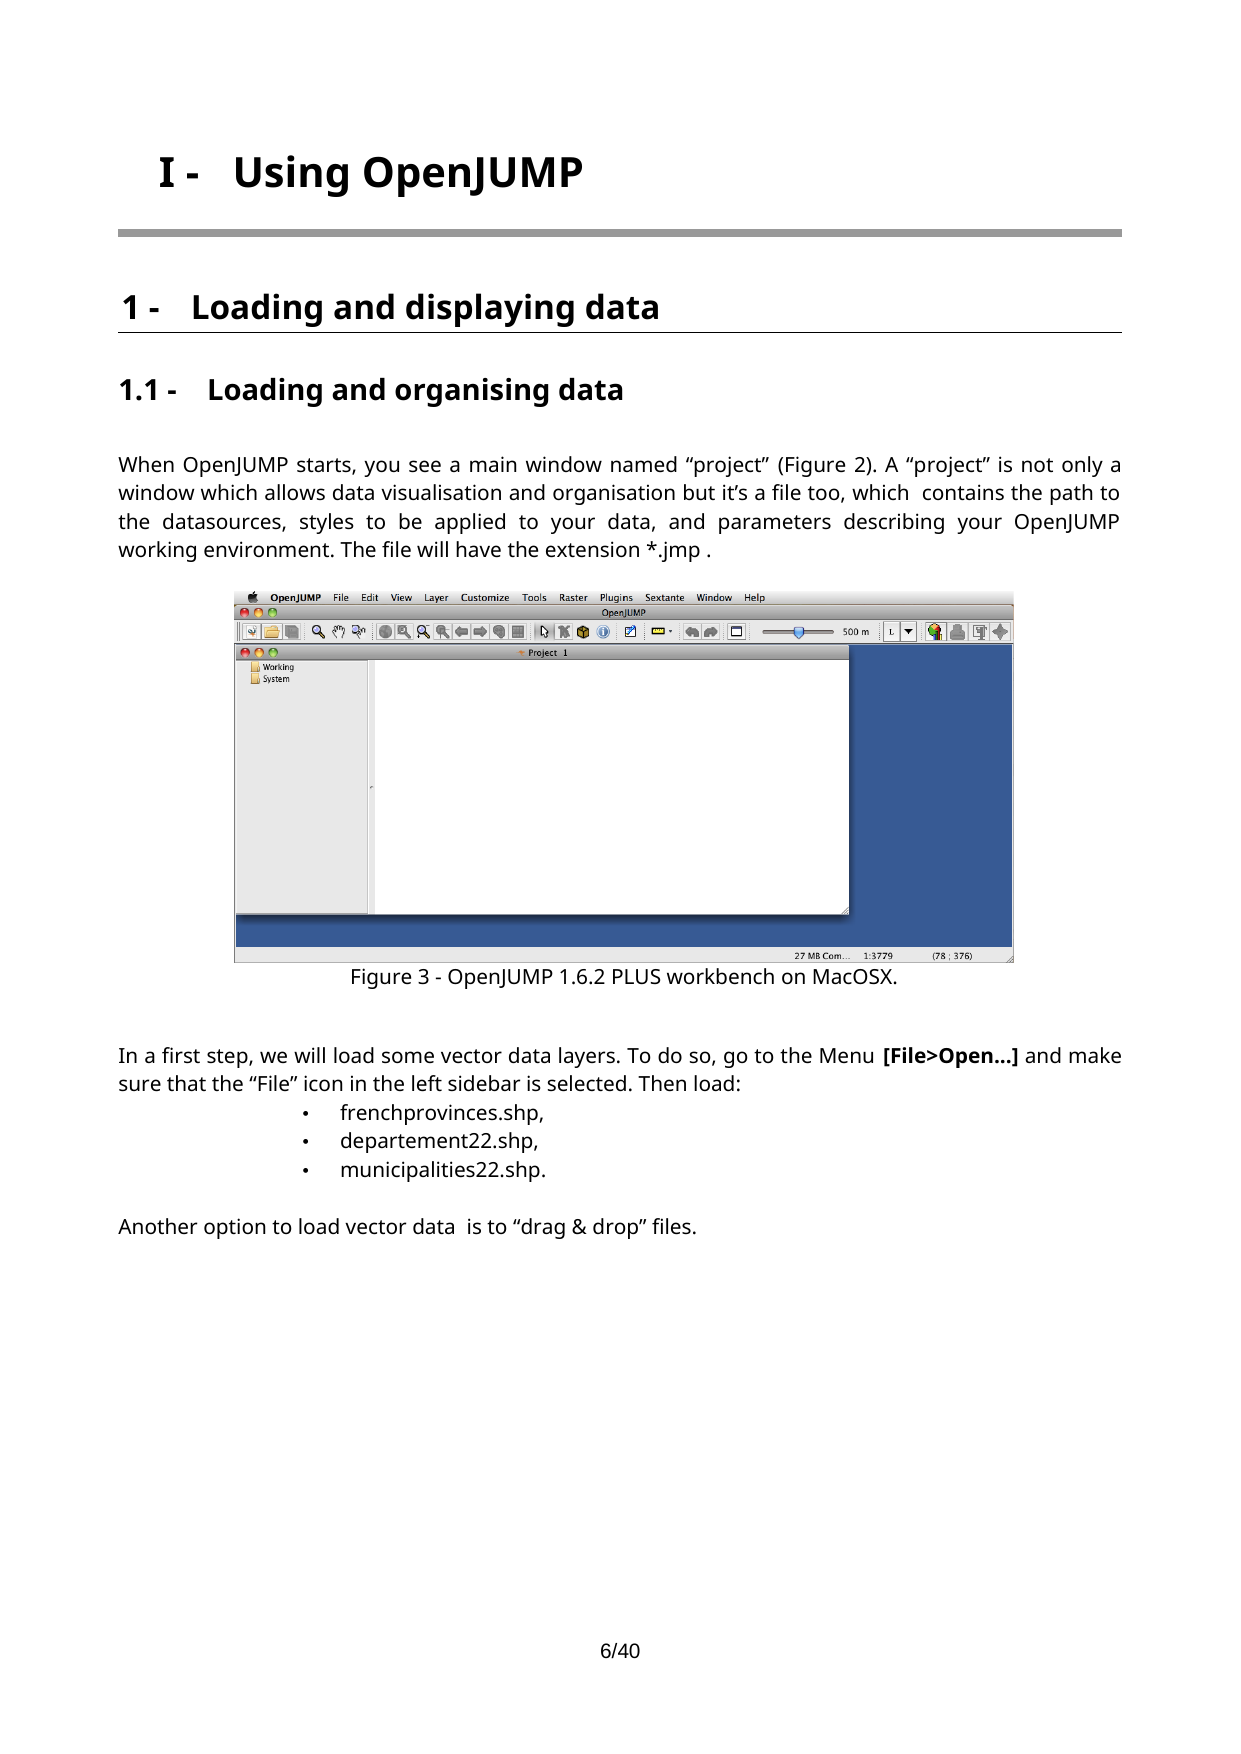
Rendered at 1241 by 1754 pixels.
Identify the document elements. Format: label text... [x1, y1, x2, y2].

text When OpenJUMP starts, you see a main window named “project” (Figure 2). A “project” is not only a window which allows data visualisation and organisation but it’s a file too, which contains the path to the datasources, styles to be applied to your data, and parameters describing your OpenJUMP working environment. The file will have the extension *.jmp . [118, 450, 1122, 564]
list departement22.shp, [302, 1126, 1122, 1155]
text In a first step, we will load some vector data layers. To do so, go to the Menu [File>Open...] and make sure that the “File” icon in the left sidebar is selected. Then load: [118, 1041, 1122, 1098]
subtitle Using OpenJUMP [118, 113, 1122, 229]
picture [234, 591, 1014, 963]
subtitle Loading and organising data [118, 369, 1122, 409]
text Figure 2 - OpenJUMP 1.6.2 PLUS workbench on MacOSX. [191, 615, 1057, 991]
list frenchprovinces.shp, [302, 1098, 1122, 1126]
text Another option to load vector data is to “drag & drop” files. [118, 1212, 1122, 1240]
subtitle Loading and displaying data [118, 281, 1122, 332]
list municipalities22.shp. [302, 1155, 1122, 1183]
